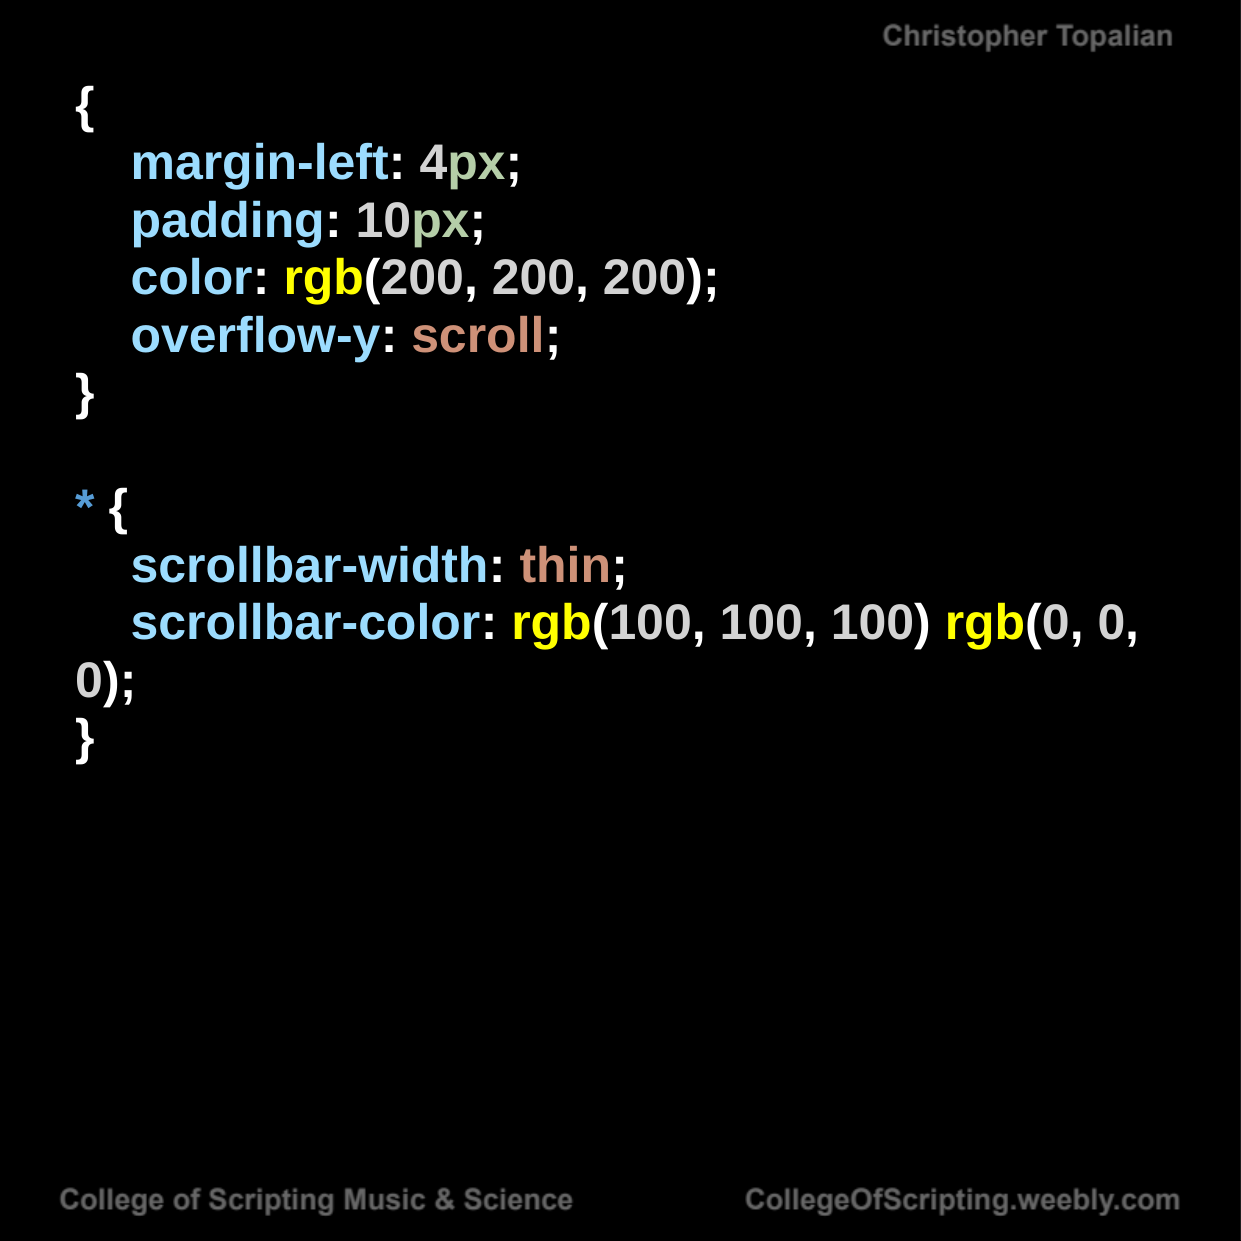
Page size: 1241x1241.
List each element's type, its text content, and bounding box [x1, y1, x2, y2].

text scrollbar-color: rgb(100, 100, 100) rgb(0, 0, 0); [75, 592, 1166, 707]
text * { [75, 477, 1166, 535]
text scrollbar-width: thin; [75, 535, 1166, 592]
text margin-left: 4px; [75, 132, 1166, 190]
text } [75, 707, 1166, 765]
text color: rgb(200, 200, 200); [75, 247, 1166, 305]
text { [75, 75, 1166, 132]
text padding: 10px; [75, 190, 1166, 247]
text overflow-y: scroll; [75, 305, 1166, 362]
text } [75, 362, 1166, 420]
